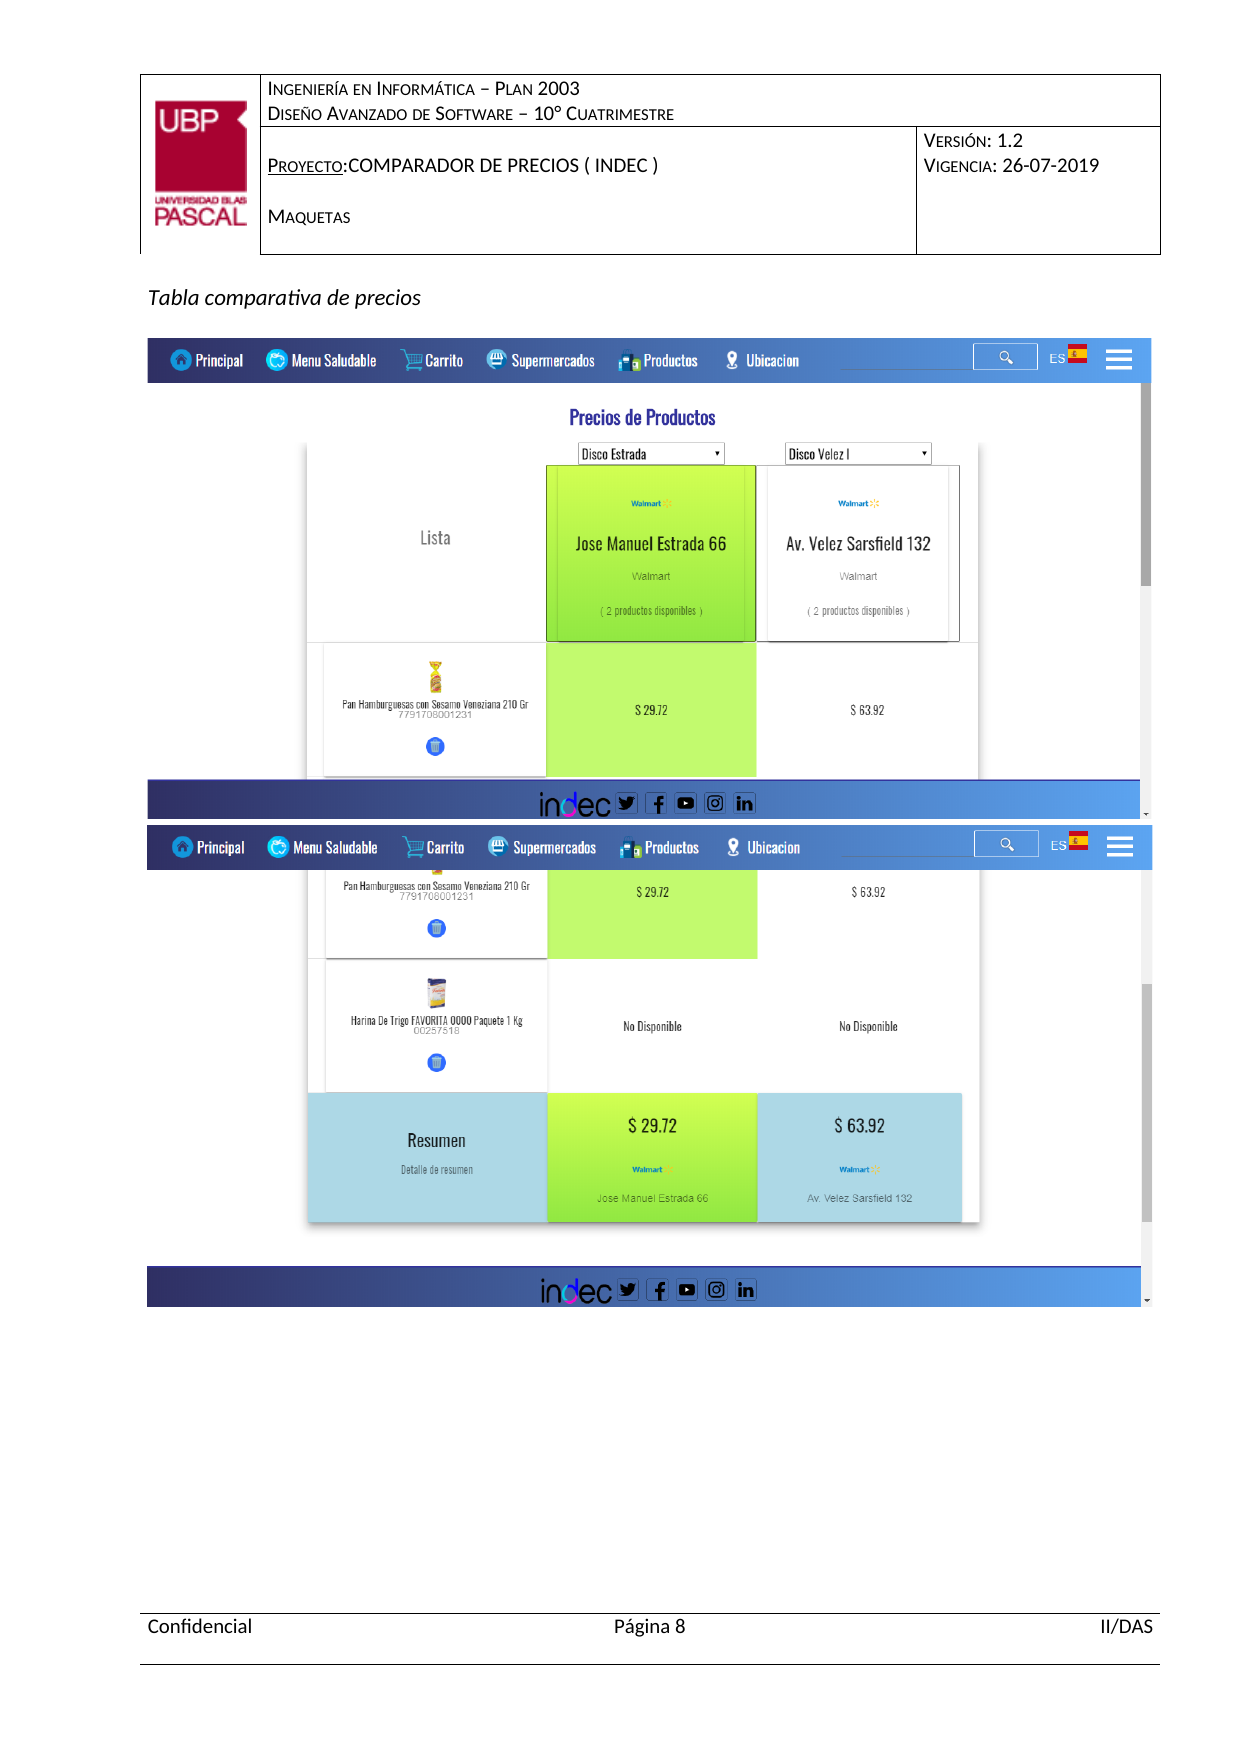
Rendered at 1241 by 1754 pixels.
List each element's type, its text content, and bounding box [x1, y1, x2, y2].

picture [147, 338, 1152, 819]
text Tabla comparativa de precios [148, 283, 1152, 311]
picture [154, 100, 247, 229]
picture [147, 825, 1153, 1307]
